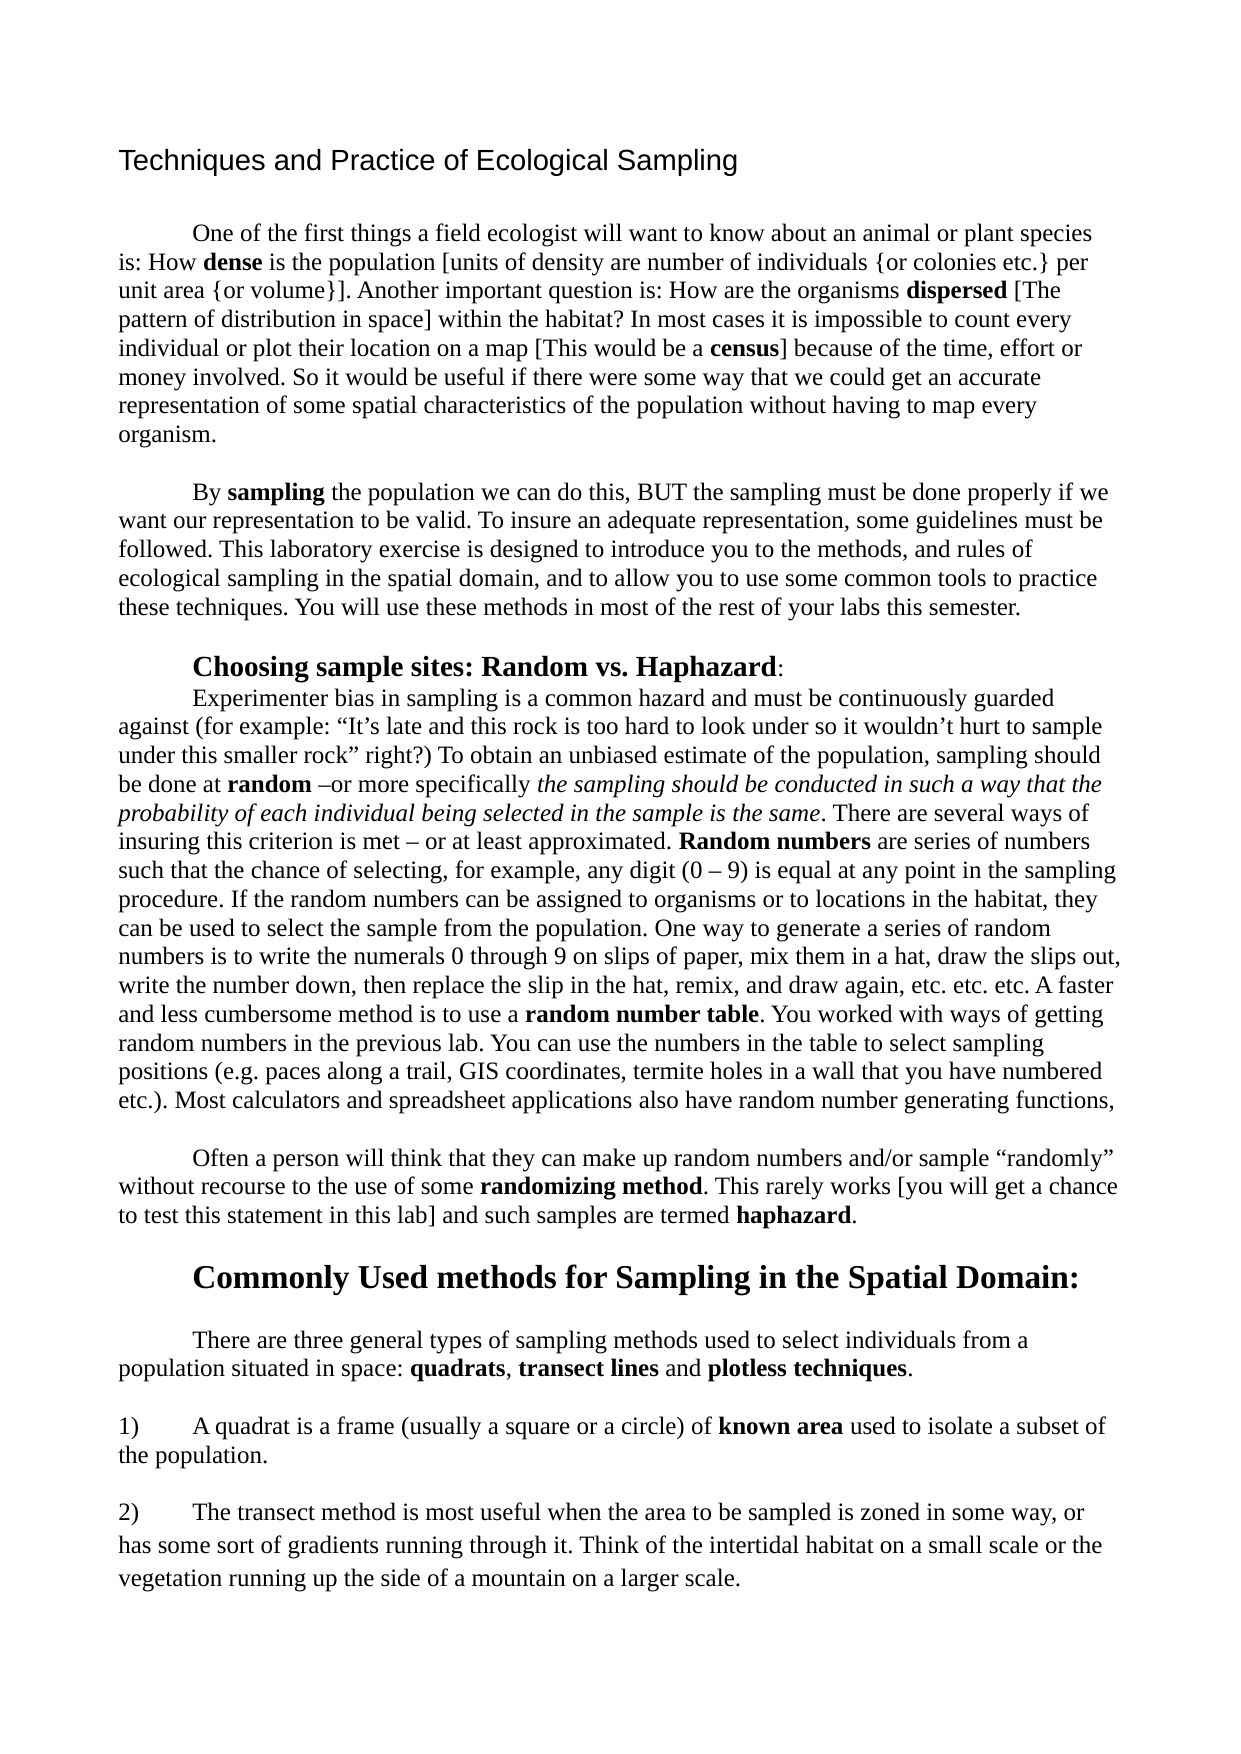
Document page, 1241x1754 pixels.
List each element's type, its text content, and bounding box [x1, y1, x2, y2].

text Choosing sample sites: Random vs. Haphazard: [118, 649, 1122, 683]
text Commonly Used methods for Sampling in the Spatial Domain: [118, 1258, 1122, 1296]
text Experimenter bias in sampling is a common hazard and must be continuously guarded against (for example: “It’s late and this rock is too hard to look under so it wouldn’t hurt to sample under this smaller rock” right?) To obtain an unbiased estimate of the population, sampling should be done at random –or more specifically the sampling should be conducted in such a way that the probability of each individual being selected in the sample is the same. There are several ways of insuring this criterion is met – or at least approximated. Random numbers are series of numbers such that the chance of selecting, for example, any digit (0 – 9) is equal at any point in the sampling procedure. If the random numbers can be assigned to organisms or to locations in the habitat, they can be used to select the sample from the population. One way to generate a series of random numbers is to write the numerals 0 through 9 on slips of paper, mix them in a hat, draw the slips out, write the number down, then replace the slip in the hat, remix, and draw again, etc. etc. etc. A faster and less cumbersome method is to use a random number table. You worked with ways of getting random numbers in the previous lab. You can use the numbers in the table to select sampling positions (e.g. paces along a trail, GIS coordinates, termite holes in a wall that you have numbered etc.). Most calculators and spreadsheet applications also have random number generating functions, [118, 683, 1122, 1114]
text By sampling the population we can do this, BUT the sampling must be done properly if we want our representation to be valid. To insure an adequate representation, some guidelines must be followed. This laboratory exercise is designed to introduce you to the methods, and rules of ecological sampling in the spatial domain, and to allow you to use some common tools to practice these techniques. You will use these methods in most of the rest of your labs this semester. [118, 477, 1122, 620]
text 1) A quadrat is a frame (usually a square or a circle) of known area used to isolate a subset of the population. [118, 1411, 1122, 1468]
subtitle Techniques and Practice of Ecological Sampling [118, 143, 1122, 177]
text There are three general types of sampling methods used to select individuals from a population situated in space: quadrats, transect lines and plotless techniques. [118, 1325, 1122, 1382]
text One of the first things a field ecologist will want to know about an animal or plant species is: How dense is the population [units of density are number of individuals {or colonies etc.} per unit area {or volume}]. Another important question is: How are the organisms dispersed [The pattern of distribution in space] within the habitat? In most cases it is impossible to count every individual or plot their location on a map [This would be a census] because of the time, effort or money involved. So it would be useful if there were some way that we could get an accurate representation of some spatial characteristics of the population without having to map every organism. [118, 218, 1122, 448]
text Often a person will think that they can make up random numbers and/or sample “randomly” without recourse to the use of some randomizing method. This rarely works [you will get a chance to test this statement in this lab] and such samples are termed haphazard. [118, 1143, 1122, 1229]
text 2) The transect method is most useful when the area to be sampled is zoned in some way, or has some sort of gradients running through it. Think of the intertidal habitat on a small scale or the vegetation running up the side of a mountain on a larger scale. [118, 1497, 1122, 1592]
